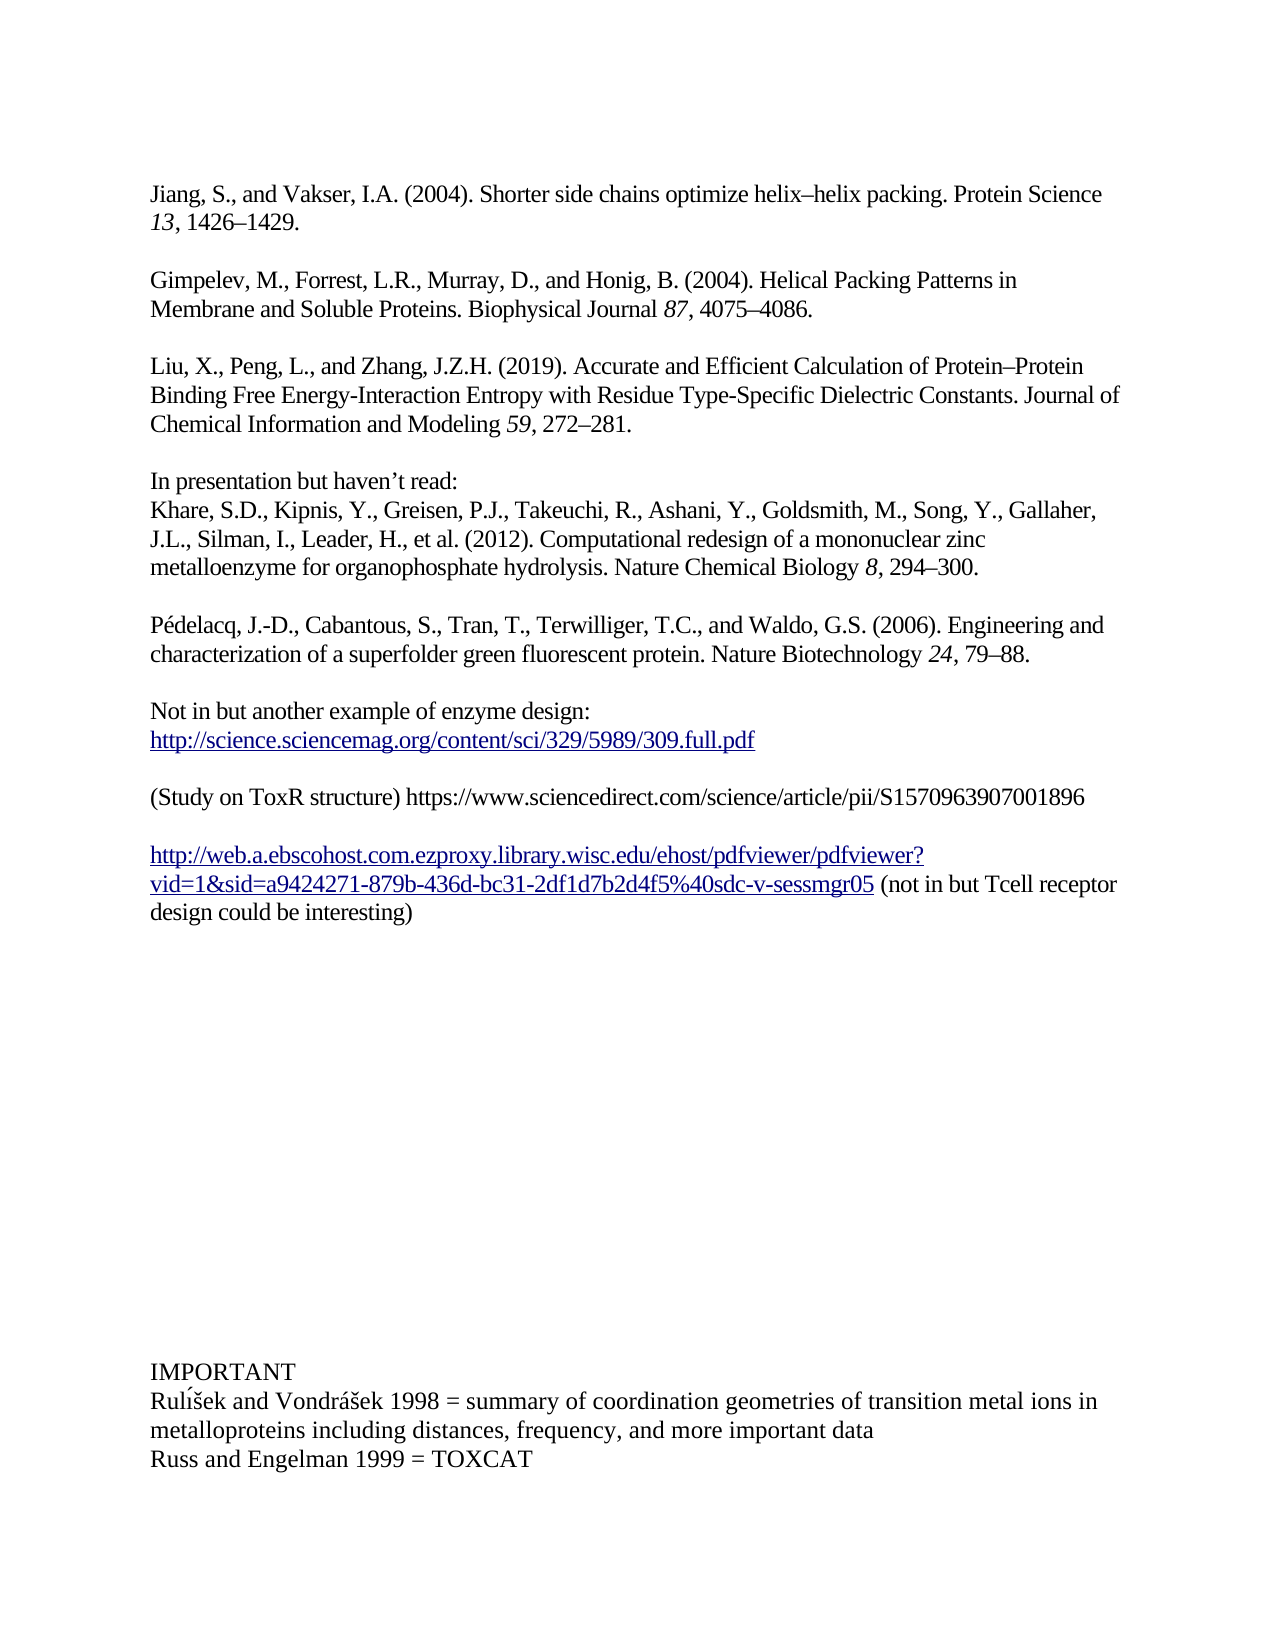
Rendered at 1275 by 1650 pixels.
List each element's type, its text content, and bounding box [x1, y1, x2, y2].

text (Study on ToxR structure) https://www.sciencedirect.com/science/article/pii/S1570963907001896 [150, 782, 1125, 811]
text Jiang, S., and Vakser, I.A. (2004). Shorter side chains optimize helix–helix packing. Protein Science 13, 1426–1429. [150, 179, 1125, 236]
text Khare, S.D., Kipnis, Y., Greisen, P.J., Takeuchi, R., Ashani, Y., Goldsmith, M., Song, Y., Gallaher, J.L., Silman, I., Leader, H., et al. (2012). Computational redesign of a mononuclear zinc metalloenzyme for organophosphate hydrolysis. Nature Chemical Biology 8, 294–300. [150, 495, 1125, 581]
text Russ and Engelman 1999 = TOXCAT [150, 1444, 1125, 1472]
text In presentation but haven’t read: [150, 466, 1125, 495]
text Rulı́šek and Vondrášek 1998 = summary of coordination geometries of transition metal ions in metalloproteins including distances, frequency, and more important data [150, 1386, 1125, 1444]
text Not in but another example of enzyme design: http://science.sciencemag.org/content/sci/329/5989/309.full.pdf [150, 696, 1125, 754]
text IMPORTANT [150, 1357, 1125, 1386]
text Gimpelev, M., Forrest, L.R., Murray, D., and Honig, B. (2004). Helical Packing Patterns in Membrane and Soluble Proteins. Biophysical Journal 87, 4075–4086. [150, 265, 1125, 322]
text Liu, X., Peng, L., and Zhang, J.Z.H. (2019). Accurate and Efficient Calculation of Protein–Protein Binding Free Energy-Interaction Entropy with Residue Type-Specific Dielectric Constants. Journal of Chemical Information and Modeling 59, 272–281. [150, 351, 1125, 437]
text http://web.a.ebscohost.com.ezproxy.library.wisc.edu/ehost/pdfviewer/pdfviewer?vid=1&sid=a9424271-879b-436d-bc31-2df1d7b2d4f5%40sdc-v-sessmgr05 (not in but Tcell receptor design could be interesting) [150, 840, 1125, 926]
text Pédelacq, J.-D., Cabantous, S., Tran, T., Terwilliger, T.C., and Waldo, G.S. (2006). Engineering and characterization of a superfolder green fluorescent protein. Nature Biotechnology 24, 79–88. [150, 610, 1125, 667]
